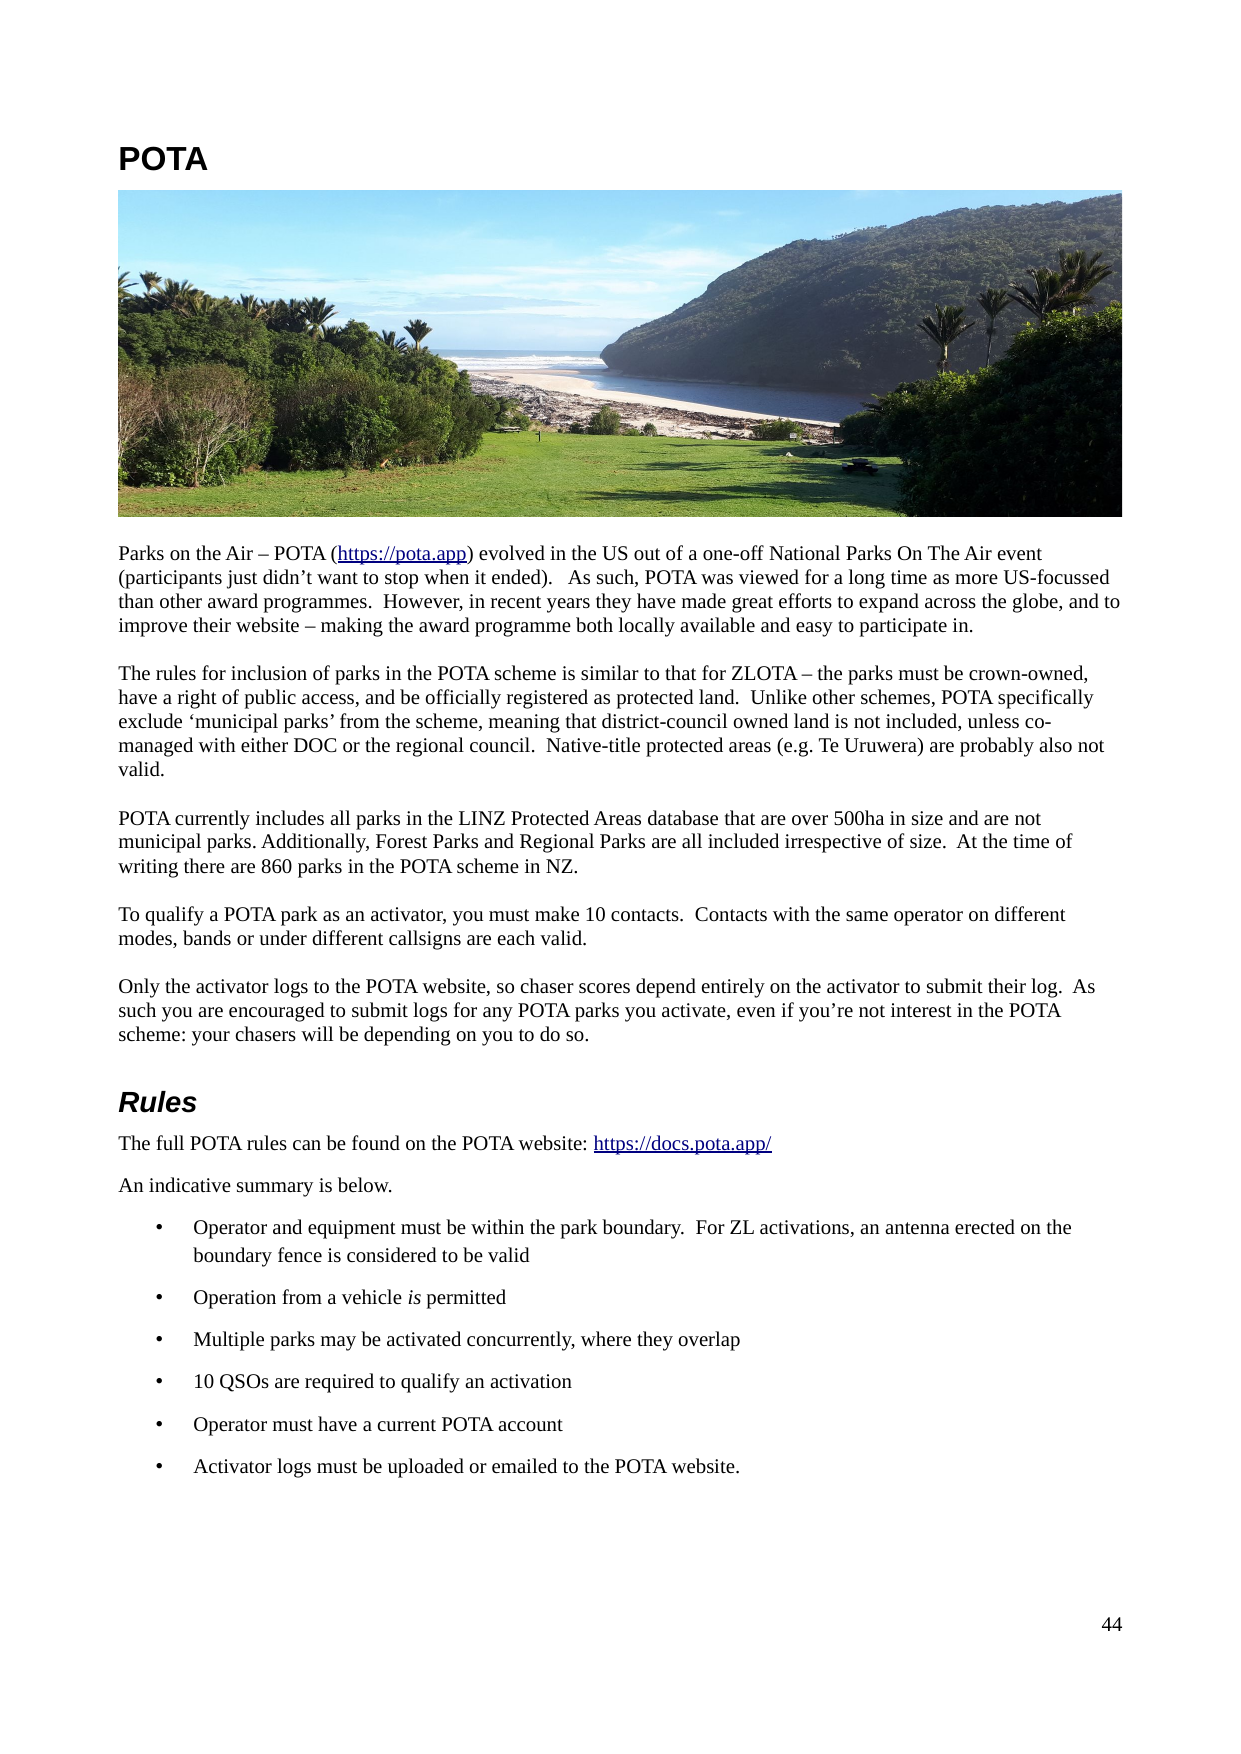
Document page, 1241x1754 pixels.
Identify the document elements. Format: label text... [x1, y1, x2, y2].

list Activator logs must be uploaded or emailed to the POTA website. [156, 1454, 1122, 1478]
text The full POTA rules can be found on the POTA website: https://docs.pota.app/ [118, 1131, 1122, 1155]
text An indicative summary is below. [118, 1173, 1122, 1197]
list Operator and equipment must be within the park boundary. For ZL activations, an antenna erected on the boundary fence is considered to be valid [156, 1215, 1122, 1267]
subtitle POTA [118, 139, 1122, 177]
list Operator must have a current POTA account [156, 1411, 1122, 1436]
text The rules for inclusion of parks in the POTA scheme is similar to that for ZLOTA – the parks must be crown-owned, have a right of public access, and be officially registered as protected land. Unlike other schemes, POTA specifically exclude ‘municipal parks’ from the scheme, meaning that district-council owned land is not included, unless co-managed with either DOC or the regional council. Native-title protected areas (e.g. Te Uruwera) are probably also not valid. [118, 661, 1122, 781]
text To qualify a POTA park as an activator, you must make 10 contacts. Contacts with the same operator on different modes, bands or under different callsigns are each valid. [118, 902, 1122, 950]
list Operation from a vehicle is permitted [156, 1285, 1122, 1309]
text POTA currently includes all parks in the LINZ Protected Areas database that are over 500ha in size and are not municipal parks. Additionally, Forest Parks and Regional Parks are all included irrespective of size. At the time of writing there are 860 parks in the POTA scheme in NZ. [118, 805, 1122, 878]
list 10 QSOs are required to qualify an activation [156, 1369, 1122, 1393]
picture [118, 190, 1123, 517]
subtitle Rules [118, 1085, 1122, 1118]
list Multiple parks may be activated concurrently, where they overlap [156, 1327, 1122, 1351]
text Parks on the Air – POTA (https://pota.app) evolved in the US out of a one-off National Parks On The Air event (participants just didn’t want to stop when it ended). As such, POTA was viewed for a long time as more US-focussed than other award programmes. However, in recent years they have made great efforts to expand across the globe, and to improve their website – making the award programme both locally available and easy to participate in. [118, 541, 1122, 637]
text Only the activator logs to the POTA website, so chaser scores depend entirely on the activator to submit their log. As such you are encouraged to submit logs for any POTA parks you activate, even if you’re not interest in the POTA scheme: your chasers will be depending on you to do so. [118, 974, 1122, 1046]
